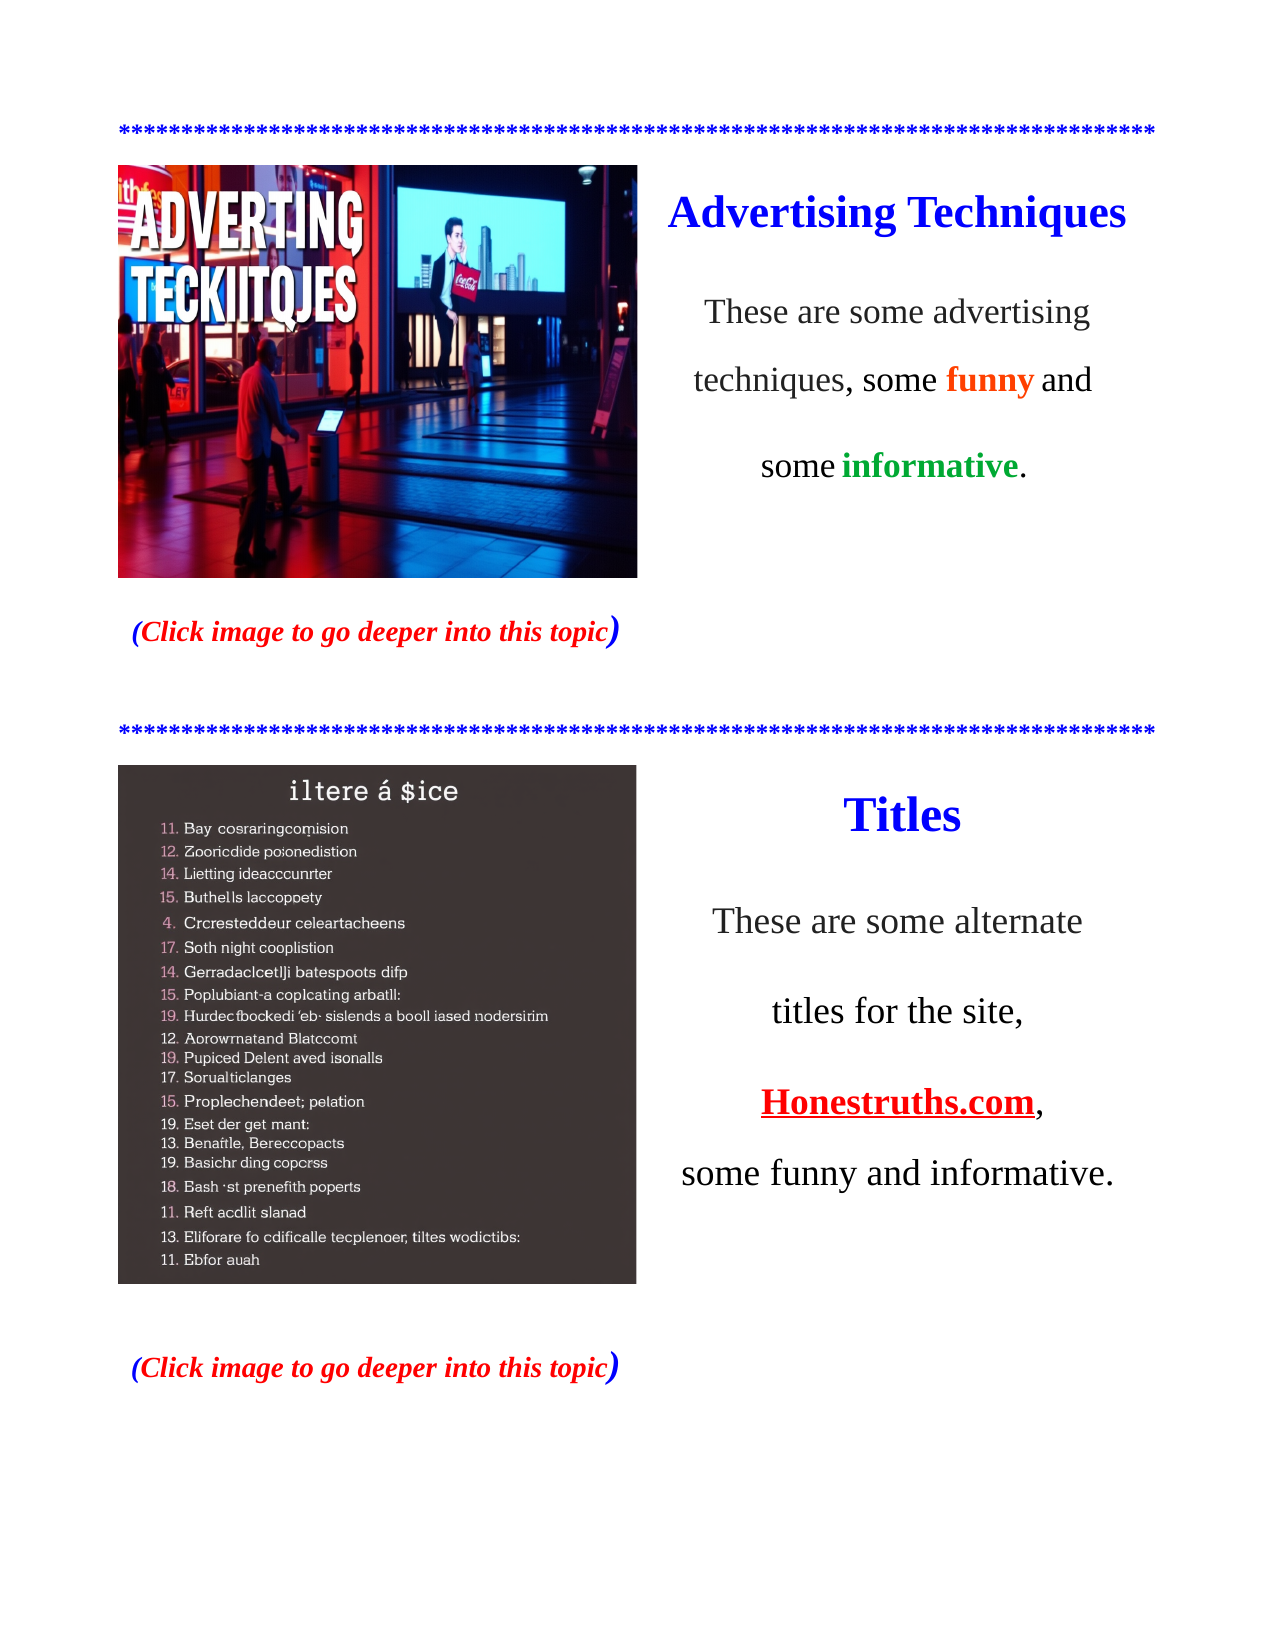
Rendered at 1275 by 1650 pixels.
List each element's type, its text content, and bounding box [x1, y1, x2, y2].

picture [118, 765, 637, 1284]
text *********************************************************************************** [118, 118, 1157, 147]
text *********************************************************************************** [118, 718, 1157, 747]
table_header (Click image to go deeper into this topic) [118, 578, 637, 670]
table_header (Click image to go deeper into this topic) [118, 1284, 636, 1406]
table_header Titles These are some alternate titles for the site, Honestruths.com, some funny and informative. [636, 766, 1168, 1406]
picture [118, 165, 638, 578]
table_header Advertising Techniques These are some advertising techniques, some funny and some informative. [638, 166, 1157, 670]
